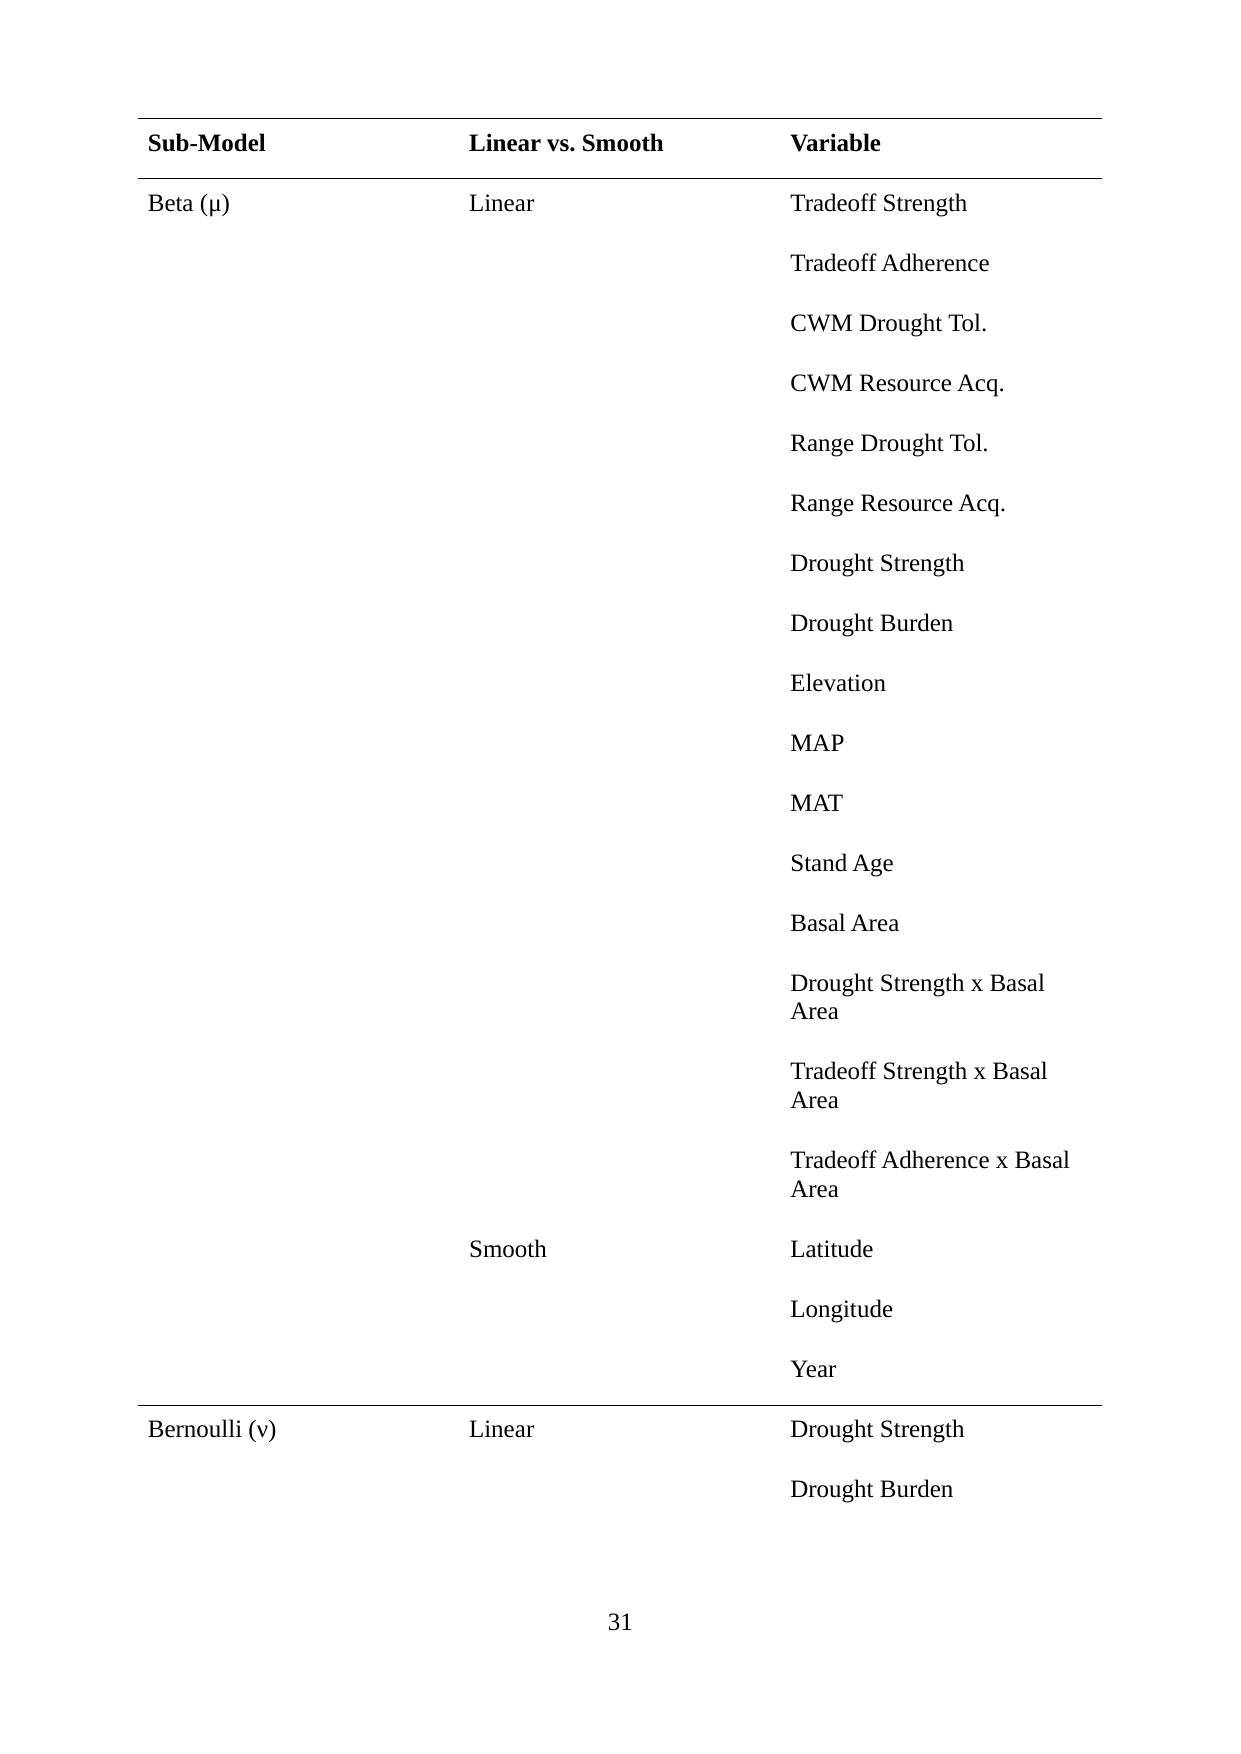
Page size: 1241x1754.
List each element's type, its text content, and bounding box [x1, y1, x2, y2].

table_cell [460, 538, 781, 598]
table_cell [138, 478, 459, 538]
table_cell [138, 898, 459, 958]
table_cell [138, 1345, 459, 1404]
table_cell [460, 358, 781, 418]
table_cell [138, 538, 459, 598]
table_cell Latitude [781, 1225, 1102, 1284]
table_cell [138, 298, 459, 358]
table_cell [138, 658, 459, 718]
table_cell Beta (μ) [138, 179, 459, 238]
table_cell Drought Strength [781, 538, 1102, 598]
table_cell [138, 598, 459, 658]
table_cell [138, 1047, 459, 1136]
table_cell [138, 1285, 459, 1344]
table_cell Range Drought Tol. [781, 418, 1102, 478]
table_cell [460, 1285, 781, 1344]
table_cell [460, 778, 781, 838]
table_cell [138, 358, 459, 418]
table_cell Linear [460, 179, 781, 238]
table_cell MAP [781, 718, 1102, 778]
table_cell [138, 1225, 459, 1284]
table_cell Drought Burden [781, 1465, 1102, 1525]
table_cell Smooth [460, 1225, 781, 1284]
table_cell [460, 658, 781, 718]
table_cell [138, 778, 459, 838]
table_cell Longitude [781, 1285, 1102, 1344]
table_cell Bernoulli (ν) [138, 1406, 459, 1465]
table_cell Year [781, 1345, 1102, 1404]
table_cell [460, 958, 781, 1047]
table_cell Basal Area [781, 898, 1102, 958]
table_cell [138, 418, 459, 478]
table_cell Tradeoff Adherence x Basal Area [781, 1136, 1102, 1224]
table_cell Range Resource Acq. [781, 478, 1102, 538]
table_cell [138, 718, 459, 778]
table_cell Elevation [781, 658, 1102, 718]
table_cell [460, 1465, 781, 1525]
table_header Linear vs. Smooth [460, 119, 781, 178]
table_cell [460, 718, 781, 778]
table_cell [460, 838, 781, 898]
table_cell [460, 1047, 781, 1136]
table_cell Tradeoff Strength x Basal Area [781, 1047, 1102, 1136]
table_cell [460, 478, 781, 538]
table_cell [460, 598, 781, 658]
table_cell [138, 238, 459, 298]
table_cell [460, 1345, 781, 1404]
table_cell [460, 898, 781, 958]
table_cell CWM Resource Acq. [781, 358, 1102, 418]
table_cell [138, 1136, 459, 1224]
table_cell [460, 1136, 781, 1224]
table_cell [460, 418, 781, 478]
table_cell [138, 958, 459, 1047]
table_cell MAT [781, 778, 1102, 838]
table_cell Drought Burden [781, 598, 1102, 658]
table_cell [138, 1465, 459, 1525]
table_cell CWM Drought Tol. [781, 298, 1102, 358]
table_cell Drought Strength x Basal Area [781, 958, 1102, 1047]
table_cell Tradeoff Strength [781, 179, 1102, 238]
table_header Sub-Model [138, 119, 459, 178]
table_cell Linear [460, 1406, 781, 1465]
table_cell Drought Strength [781, 1406, 1102, 1465]
table_header Variable [781, 119, 1102, 178]
table_cell [138, 838, 459, 898]
table_cell [460, 298, 781, 358]
table_cell Stand Age [781, 838, 1102, 898]
table_cell [460, 238, 781, 298]
table_cell Tradeoff Adherence [781, 238, 1102, 298]
